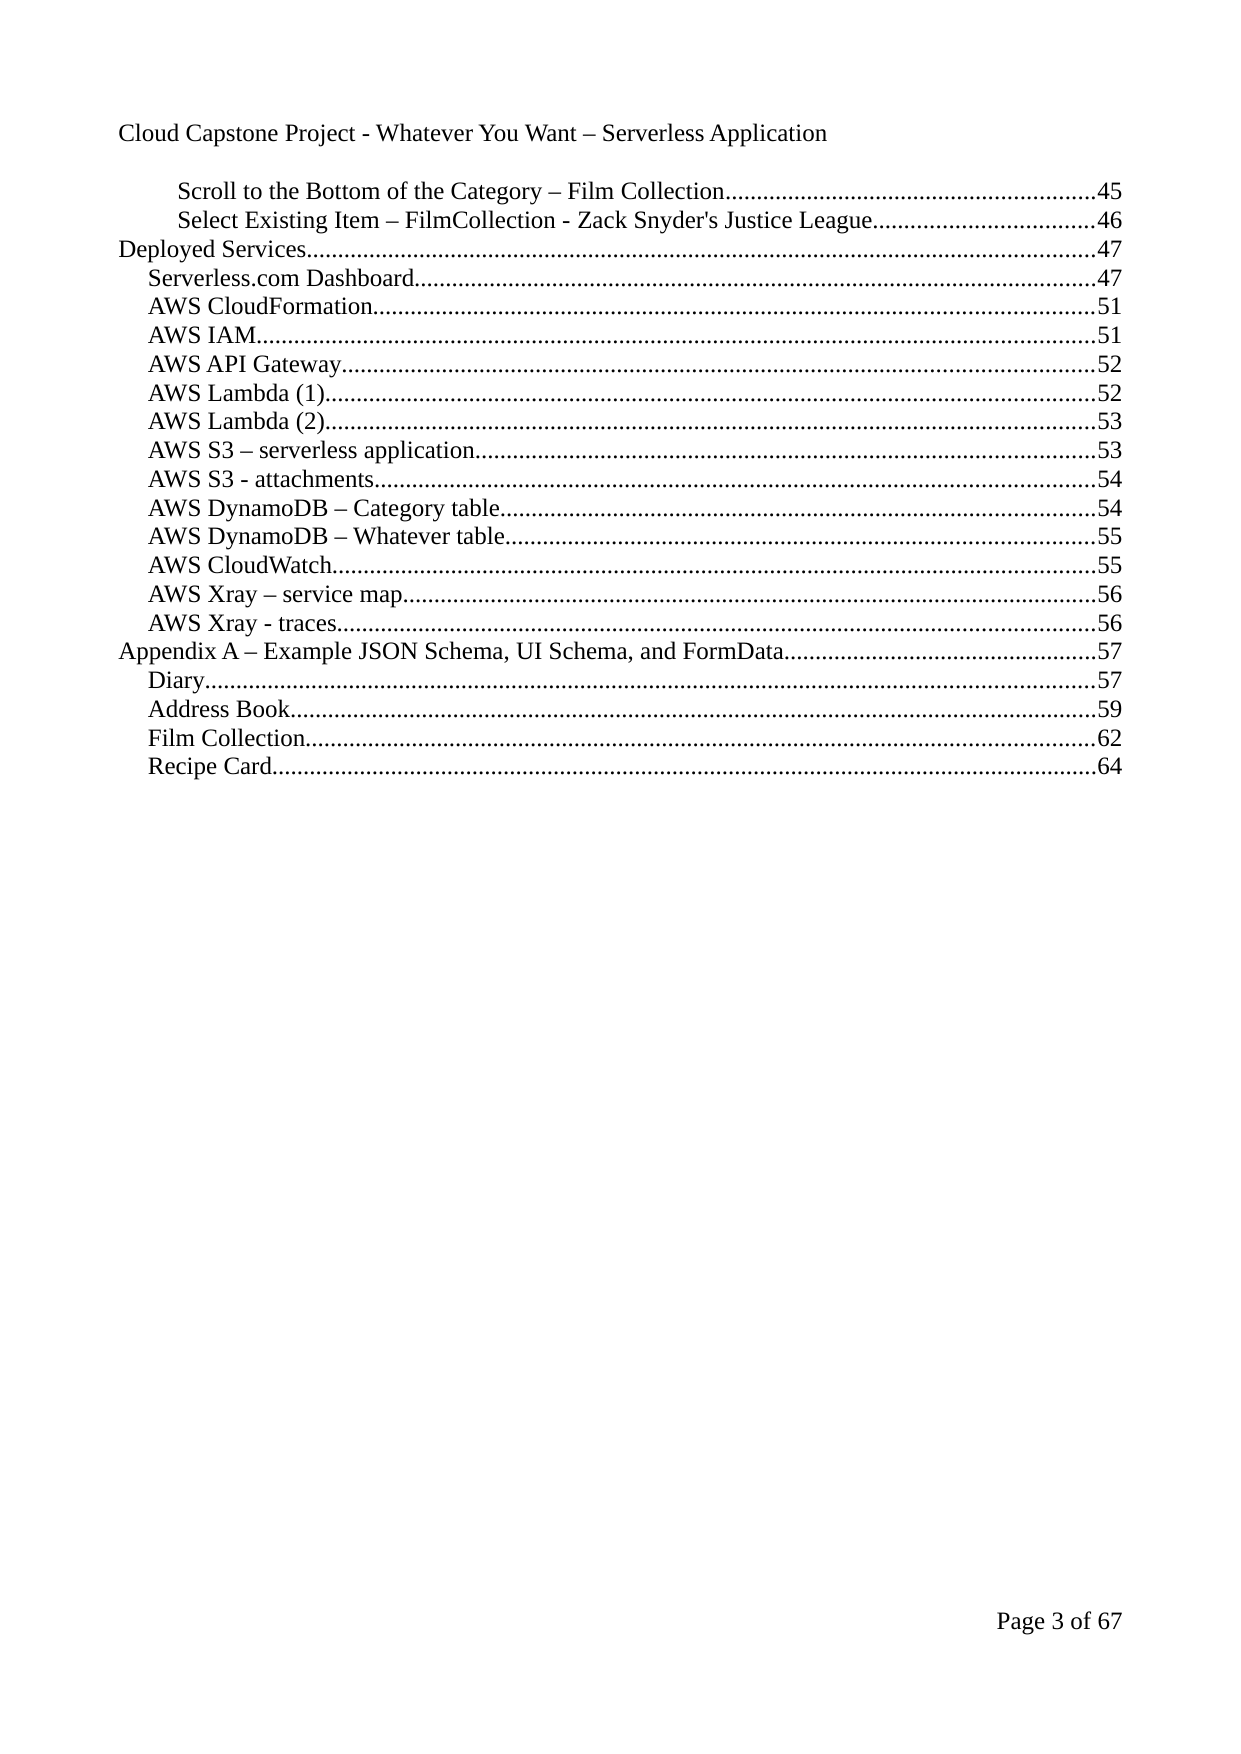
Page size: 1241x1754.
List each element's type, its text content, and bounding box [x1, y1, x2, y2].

text AWS Lambda (1) 52 [148, 378, 1122, 406]
text AWS IAM 51 [148, 320, 1122, 349]
text Film Collection 62 [148, 723, 1122, 751]
text AWS S3 - attachments 54 [148, 464, 1122, 493]
text AWS Lambda (2) 53 [148, 406, 1122, 435]
text AWS CloudFormation 51 [148, 291, 1122, 320]
text Recipe Card 64 [148, 751, 1122, 780]
text Select Existing Item – FilmCollection - Zack Snyder's Justice League 46 [177, 205, 1122, 234]
text Address Book 59 [148, 694, 1122, 723]
text AWS Xray – service map 56 [148, 579, 1122, 608]
text AWS DynamoDB – Category table 54 [148, 493, 1122, 521]
text Diary 57 [148, 665, 1122, 694]
text Serverless.com Dashboard 47 [148, 263, 1122, 291]
text Deployed Services 47 [118, 234, 1122, 263]
text Appendix A – Example JSON Schema, UI Schema, and FormData 57 [118, 636, 1122, 665]
text Scroll to the Bottom of the Category – Film Collection 45 [177, 176, 1122, 205]
text AWS S3 – serverless application 53 [148, 435, 1122, 464]
text AWS Xray - traces 56 [148, 608, 1122, 636]
text AWS DynamoDB – Whatever table 55 [148, 521, 1122, 550]
text AWS CloudWatch 55 [148, 550, 1122, 579]
text AWS API Gateway 52 [148, 349, 1122, 378]
